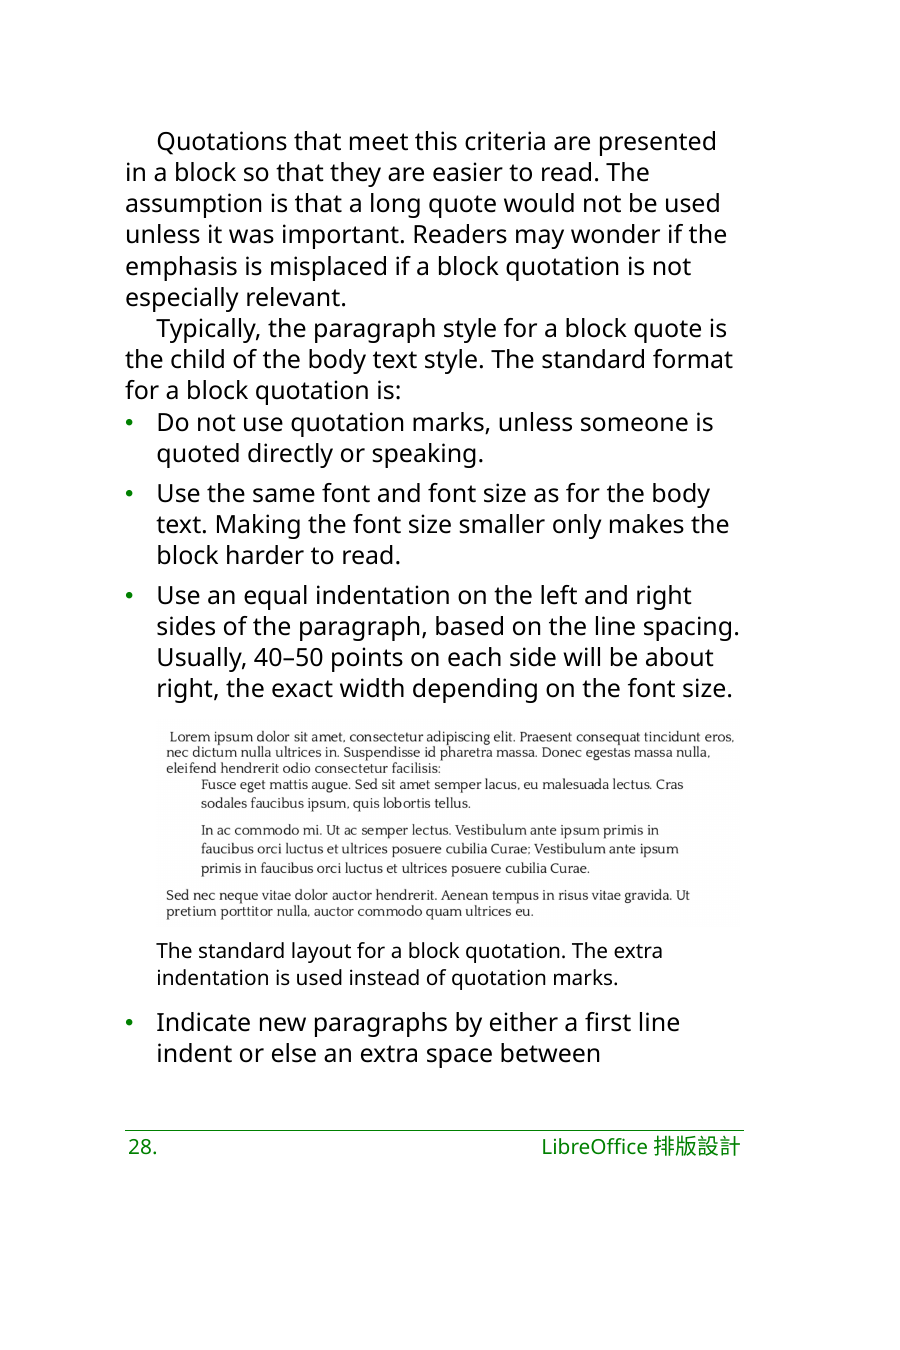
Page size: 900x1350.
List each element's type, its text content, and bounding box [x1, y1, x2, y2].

list Do not use quotation marks, unless someone is quoted directly or speaking. [125, 406, 744, 469]
table_cell The standard layout for a block quotation. The extra indentation is used instead of quotation marks. [156, 929, 712, 991]
list Use an equal indentation on the left and right sides of the paragraph, based on the line spacing. Usually, 40–50 points on each side will be about right, the exact width depending on the font size. [125, 579, 744, 704]
text Typically, the paragraph style for a block quote is the child of the body text style. The standard format for a block quotation is: [125, 312, 744, 406]
text Quotations that meet this criteria are presented in a block so that they are easier to read. The assumption is that a long quote would not be used unless it was important. Readers may wonder if the emphasis is misplaced if a block quotation is not especially relevant. [125, 125, 744, 312]
picture [156, 719, 740, 927]
list Indicate new paragraphs by either a first line indent or else an extra space between [125, 1007, 744, 1069]
list Use the same font and font size as for the body text. Making the font size smaller only makes the block harder to read. [125, 477, 744, 571]
